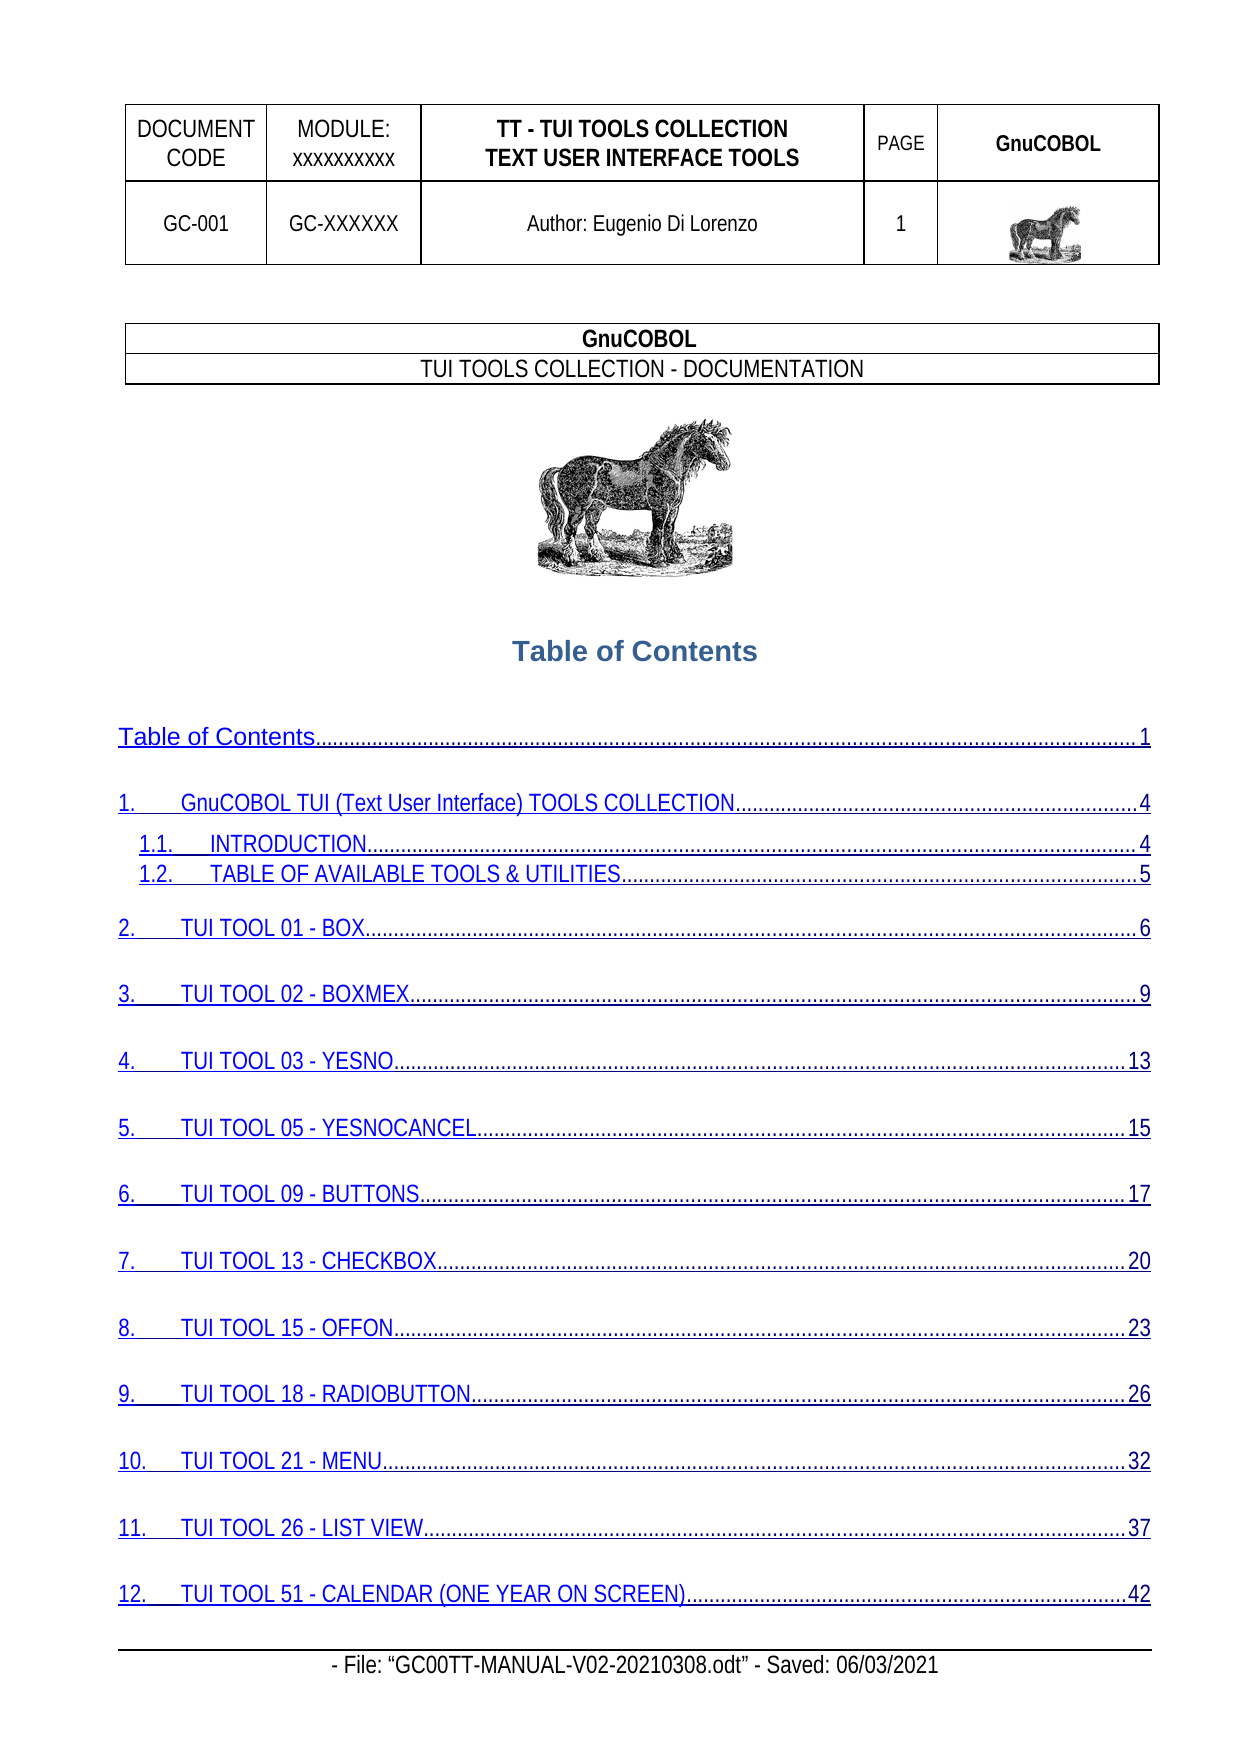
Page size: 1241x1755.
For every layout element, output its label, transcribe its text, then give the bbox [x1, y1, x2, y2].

text 9. TUI TOOL 18 - RADIOBUTTON 26 [118, 1379, 1152, 1408]
text 1. GnuCOBOL TUI (Text User Interface) TOOLS COLLECTION 4 [118, 788, 1152, 817]
text 4. TUI TOOL 03 - YESNO 13 [118, 1046, 1152, 1075]
text Table of Contents [118, 634, 1152, 668]
text 3. TUI TOOL 02 - BOXMEX 9 [118, 979, 1152, 1008]
text 1.2. TABLE OF AVAILABLE TOOLS & UTILITIES 5 [139, 858, 1152, 888]
text 7. TUI TOOL 13 - CHECKBOX 20 [118, 1246, 1152, 1275]
text 1.1. INTRODUCTION 4 [139, 829, 1152, 858]
text 12. TUI TOOL 51 - CALENDAR (ONE YEAR ON SCREEN) 42 [118, 1579, 1152, 1608]
text Table of Contents 1 [118, 721, 1152, 750]
text 6. TUI TOOL 09 - BUTTONS 17 [118, 1179, 1152, 1208]
table_cell TUI TOOLS COLLECTION - DOCUMENTATION [126, 354, 1158, 383]
text 5. TUI TOOL 05 - YESNOCANCEL 15 [118, 1113, 1152, 1142]
text 8. TUI TOOL 15 - OFFON 23 [118, 1313, 1152, 1342]
text 2. TUI TOOL 01 - BOX 6 [118, 913, 1152, 942]
text 11. TUI TOOL 26 - LIST VIEW 37 [118, 1513, 1152, 1542]
text 10. TUI TOOL 21 - MENU 32 [118, 1446, 1152, 1475]
table_header GnuCOBOL [126, 324, 1158, 353]
